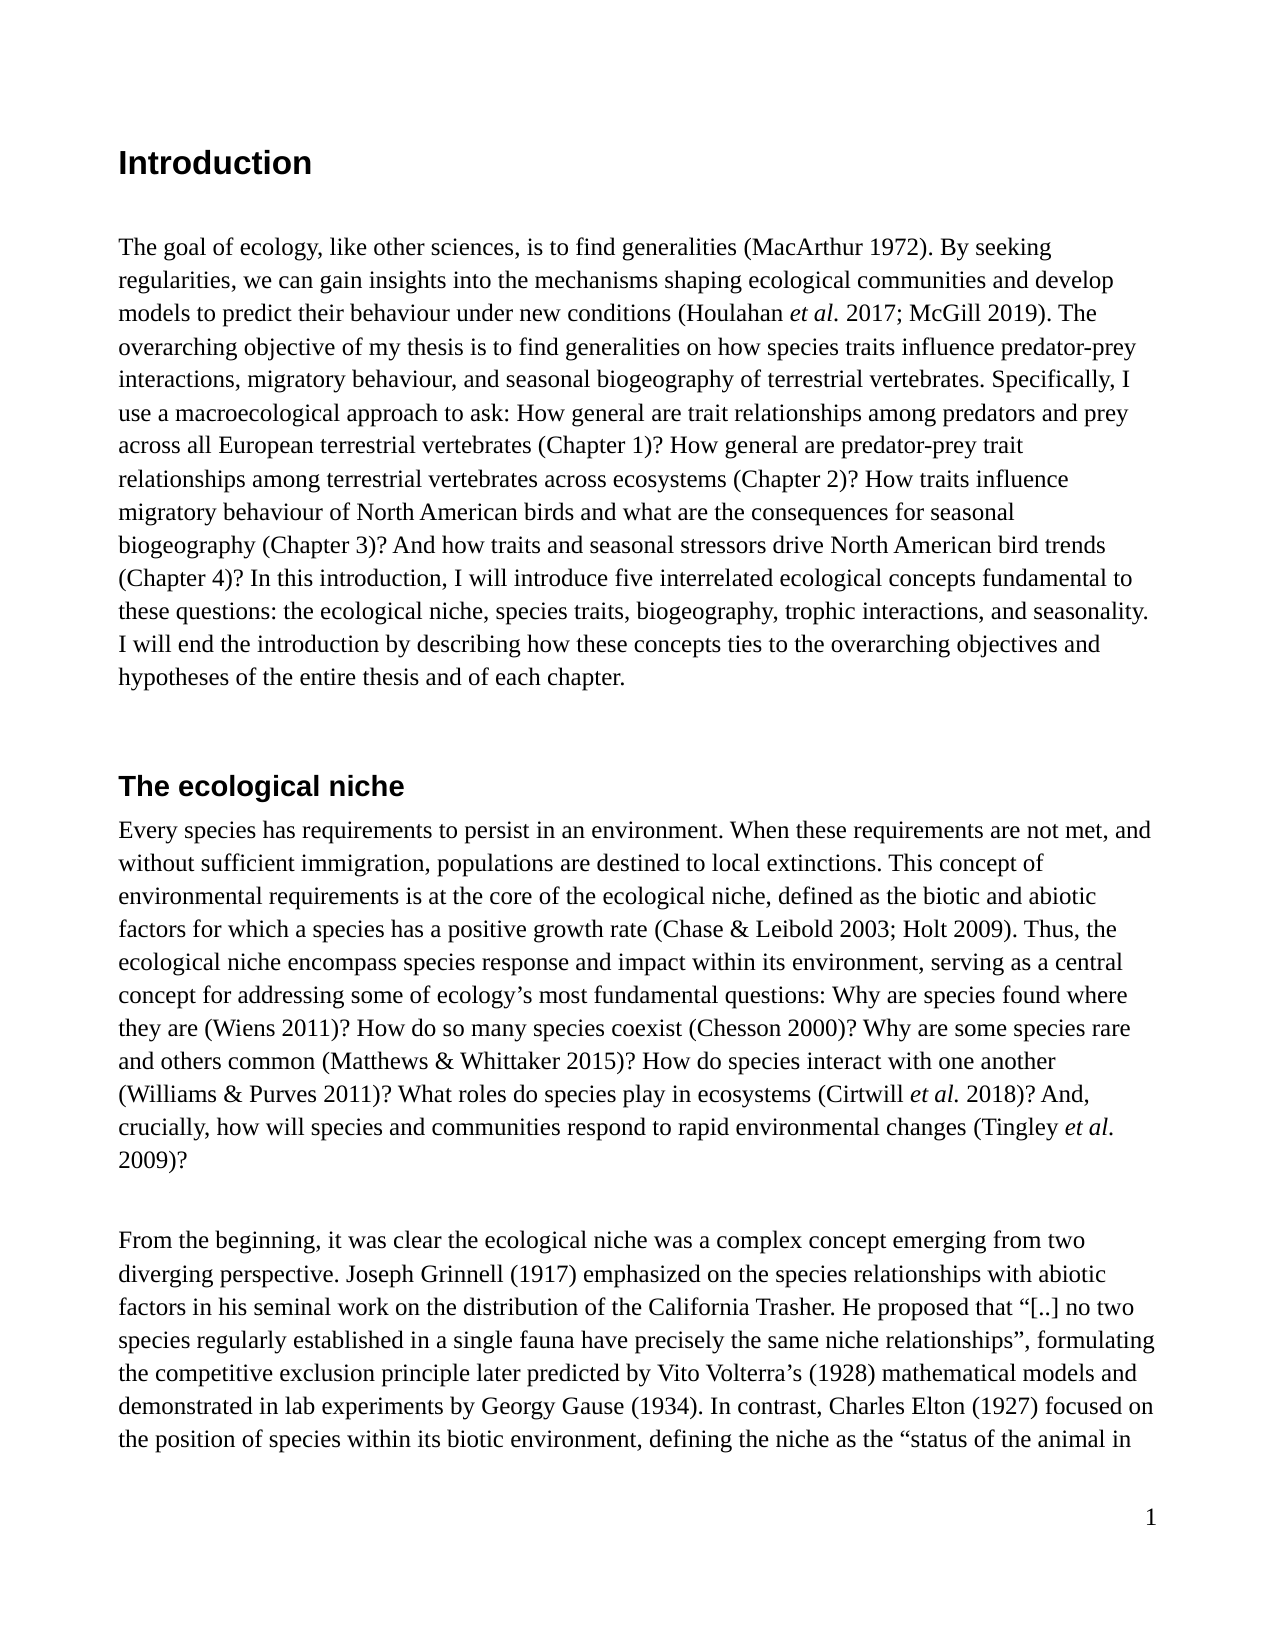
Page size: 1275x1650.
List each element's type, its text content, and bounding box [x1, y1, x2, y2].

text The goal of ecology, like other sciences, is to find generalities (MacArthur 1972). By seeking regularities, we can gain insights into the mechanisms shaping ecological communities and develop models to predict their behaviour under new conditions (Houlahan et al. 2017; McGill 2019). The overarching objective of my thesis is to find generalities on how species traits influence predator-prey interactions, migratory behaviour, and seasonal biogeography of terrestrial vertebrates. Specifically, I use a macroecological approach to ask: How general are trait relationships among predators and prey across all European terrestrial vertebrates (Chapter 1)? How general are predator-prey trait relationships among terrestrial vertebrates across ecosystems (Chapter 2)? How traits influence migratory behaviour of North American birds and what are the consequences for seasonal biogeography (Chapter 3)? And how traits and seasonal stressors drive North American bird trends (Chapter 4)? In this introduction, I will introduce five interrelated ecological concepts fundamental to these questions: the ecological niche, species traits, biogeography, trophic interactions, and seasonality. I will end the introduction by describing how these concepts ties to the overarching objectives and hypotheses of the entire thesis and of each chapter. [118, 232, 1157, 691]
text From the beginning, it was clear the ecological niche was a complex concept emerging from two diverging perspective. Joseph Grinnell (1917) emphasized on the species relationships with abiotic factors in his seminal work on the distribution of the California Trasher. He proposed that “[..] no two species regularly established in a single fauna have precisely the same niche relationships”, formulating the competitive exclusion principle later predicted by Vito Volterra’s (1928) mathematical models and demonstrated in lab experiments by Georgy Gause (1934). In contrast, Charles Elton (1927) focused on the position of species within its biotic environment, defining the niche as the “status of the animal in [118, 1226, 1157, 1452]
subtitle The ecological niche [118, 769, 1157, 802]
text Every species has requirements to persist in an environment. When these requirements are not met, and without sufficient immigration, populations are destined to local extinctions. This concept of environmental requirements is at the core of the ecological niche, defined as the biotic and abiotic factors for which a species has a positive growth rate (Chase & Leibold 2003; Holt 2009). Thus, the ecological niche encompass species response and impact within its environment, serving as a central concept for addressing some of ecology’s most fundamental questions: Why are species found where they are (Wiens 2011)? How do so many species coexist (Chesson 2000)? Why are some species rare and others common (Matthews & Whittaker 2015)? How do species interact with one another (Williams & Purves 2011)? What roles do species play in ecosystems (Cirtwill et al. 2018)? And, crucially, how will species and communities respond to rapid environmental changes (Tingley et al. 2009)? [118, 815, 1157, 1174]
subtitle Introduction [118, 143, 1157, 182]
